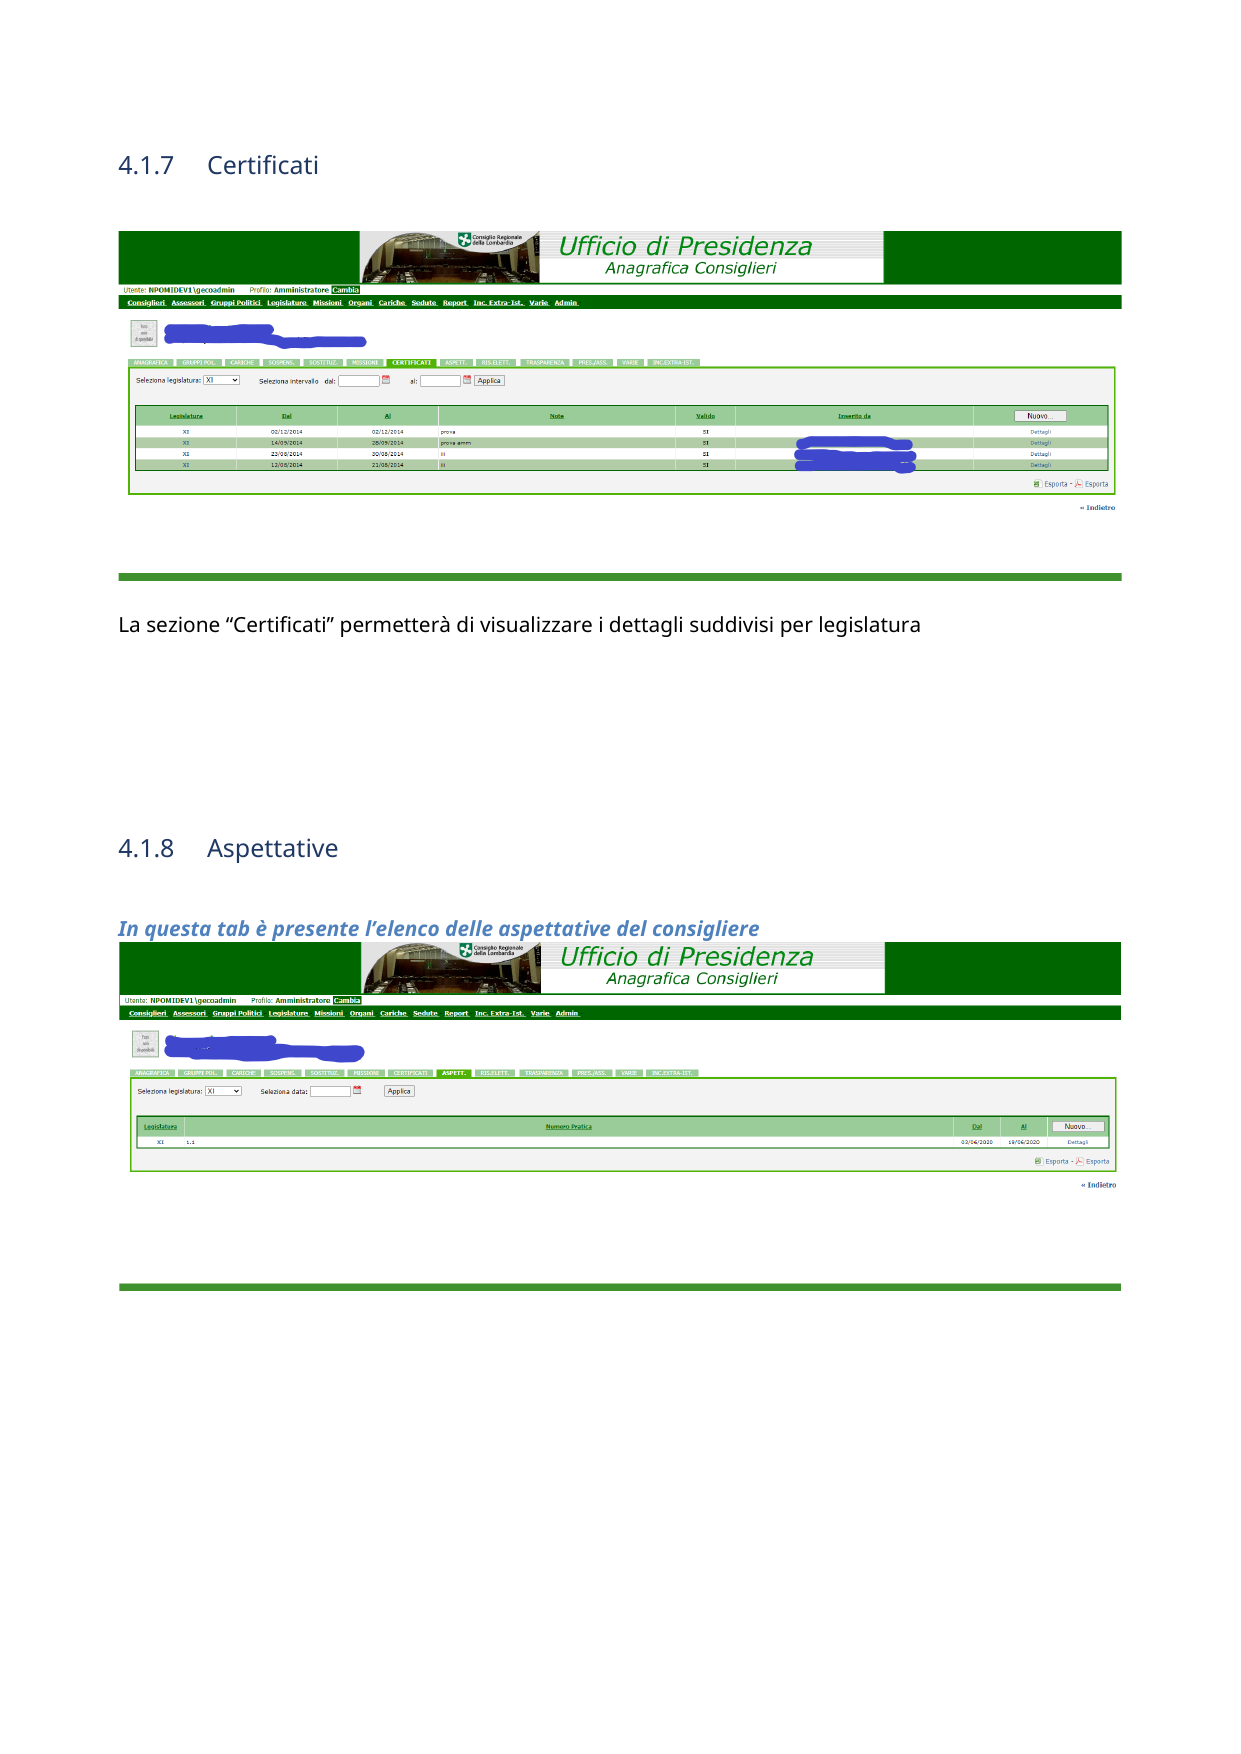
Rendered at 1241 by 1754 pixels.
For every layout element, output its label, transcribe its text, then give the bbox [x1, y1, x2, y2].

text La sezione “Certificati” permetterà di visualizzare i dettagli suddivisi per legislatura [118, 610, 1122, 639]
text In questa tab è presente l’elenco delle aspettative del consigliere [118, 914, 1122, 943]
list Certificati [118, 148, 1122, 182]
list Aspettative [118, 830, 1122, 864]
